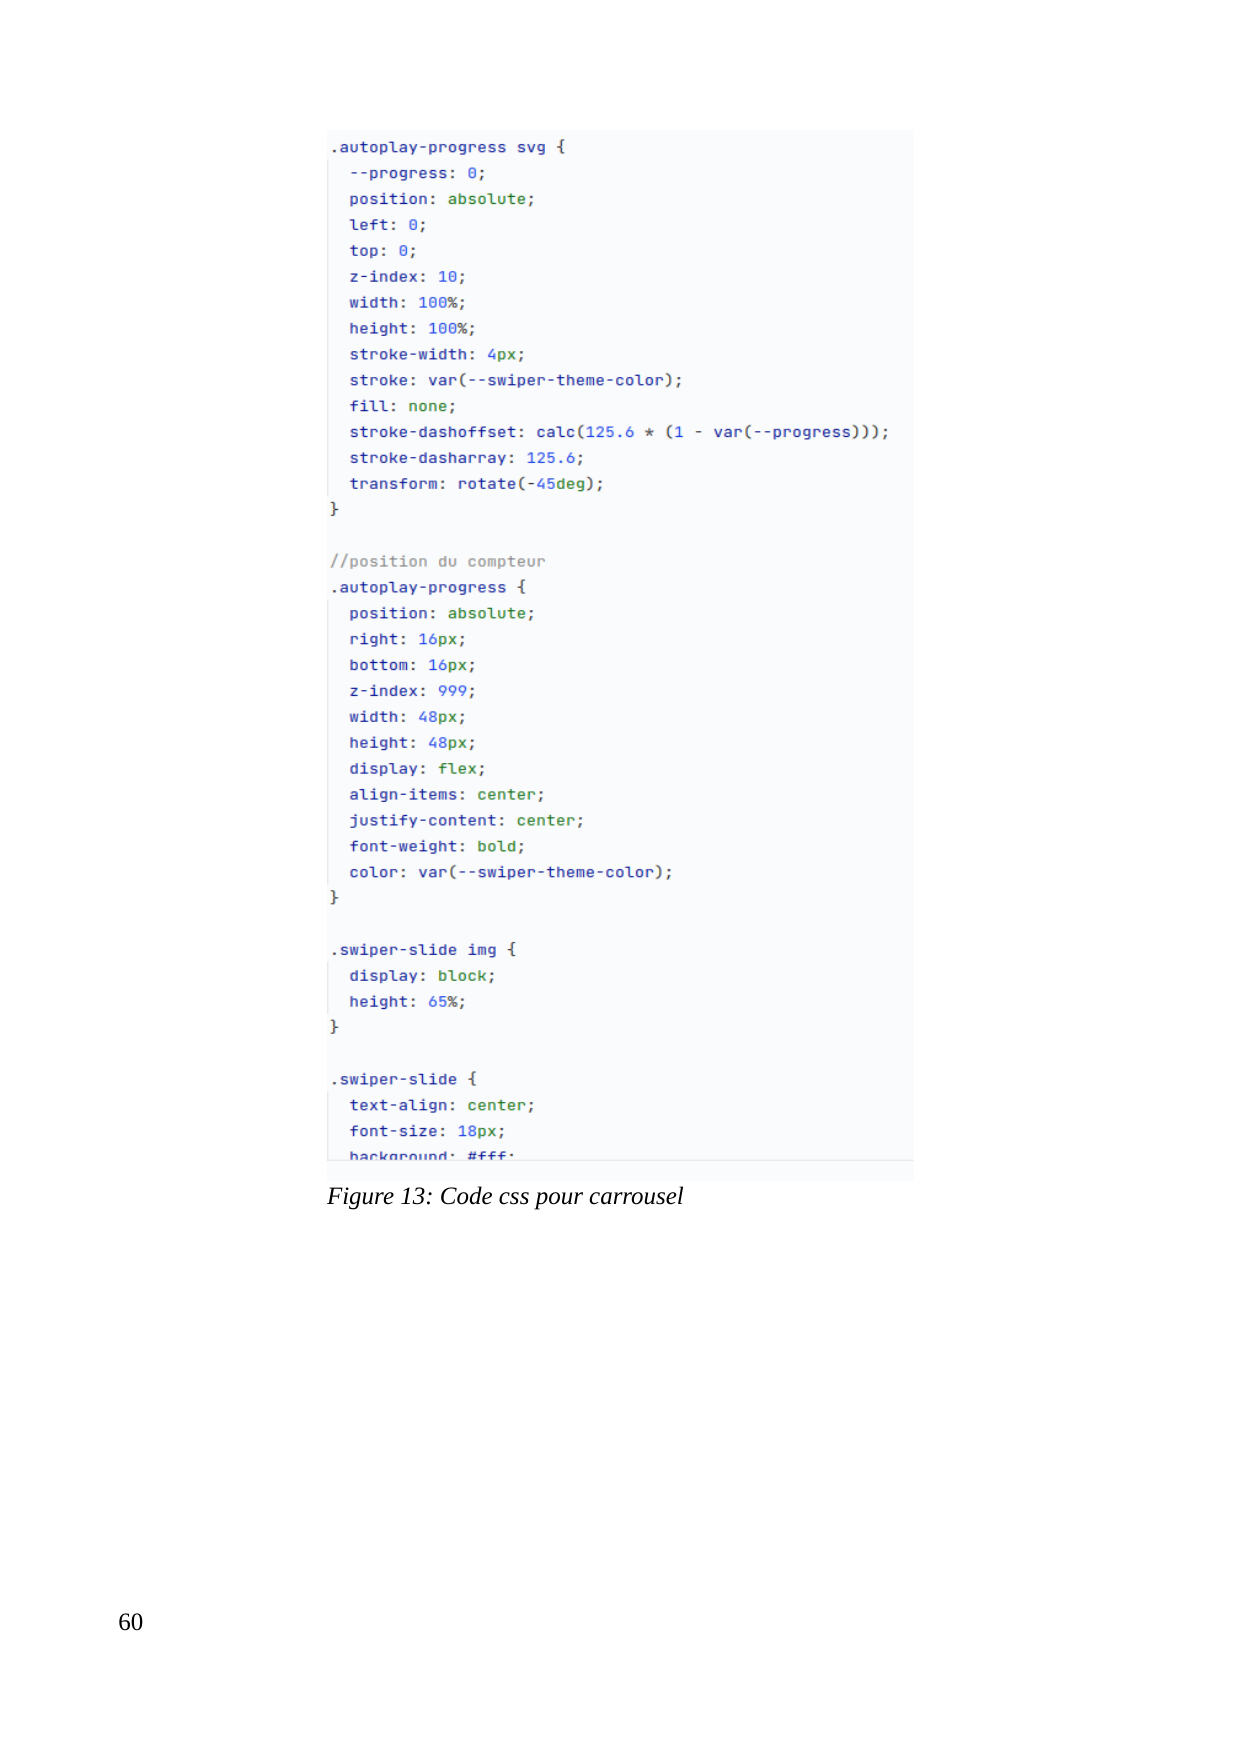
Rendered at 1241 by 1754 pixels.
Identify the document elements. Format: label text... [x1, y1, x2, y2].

picture [326, 130, 914, 1181]
text Figure 13: Code css pour carrousel [327, 1181, 913, 1209]
